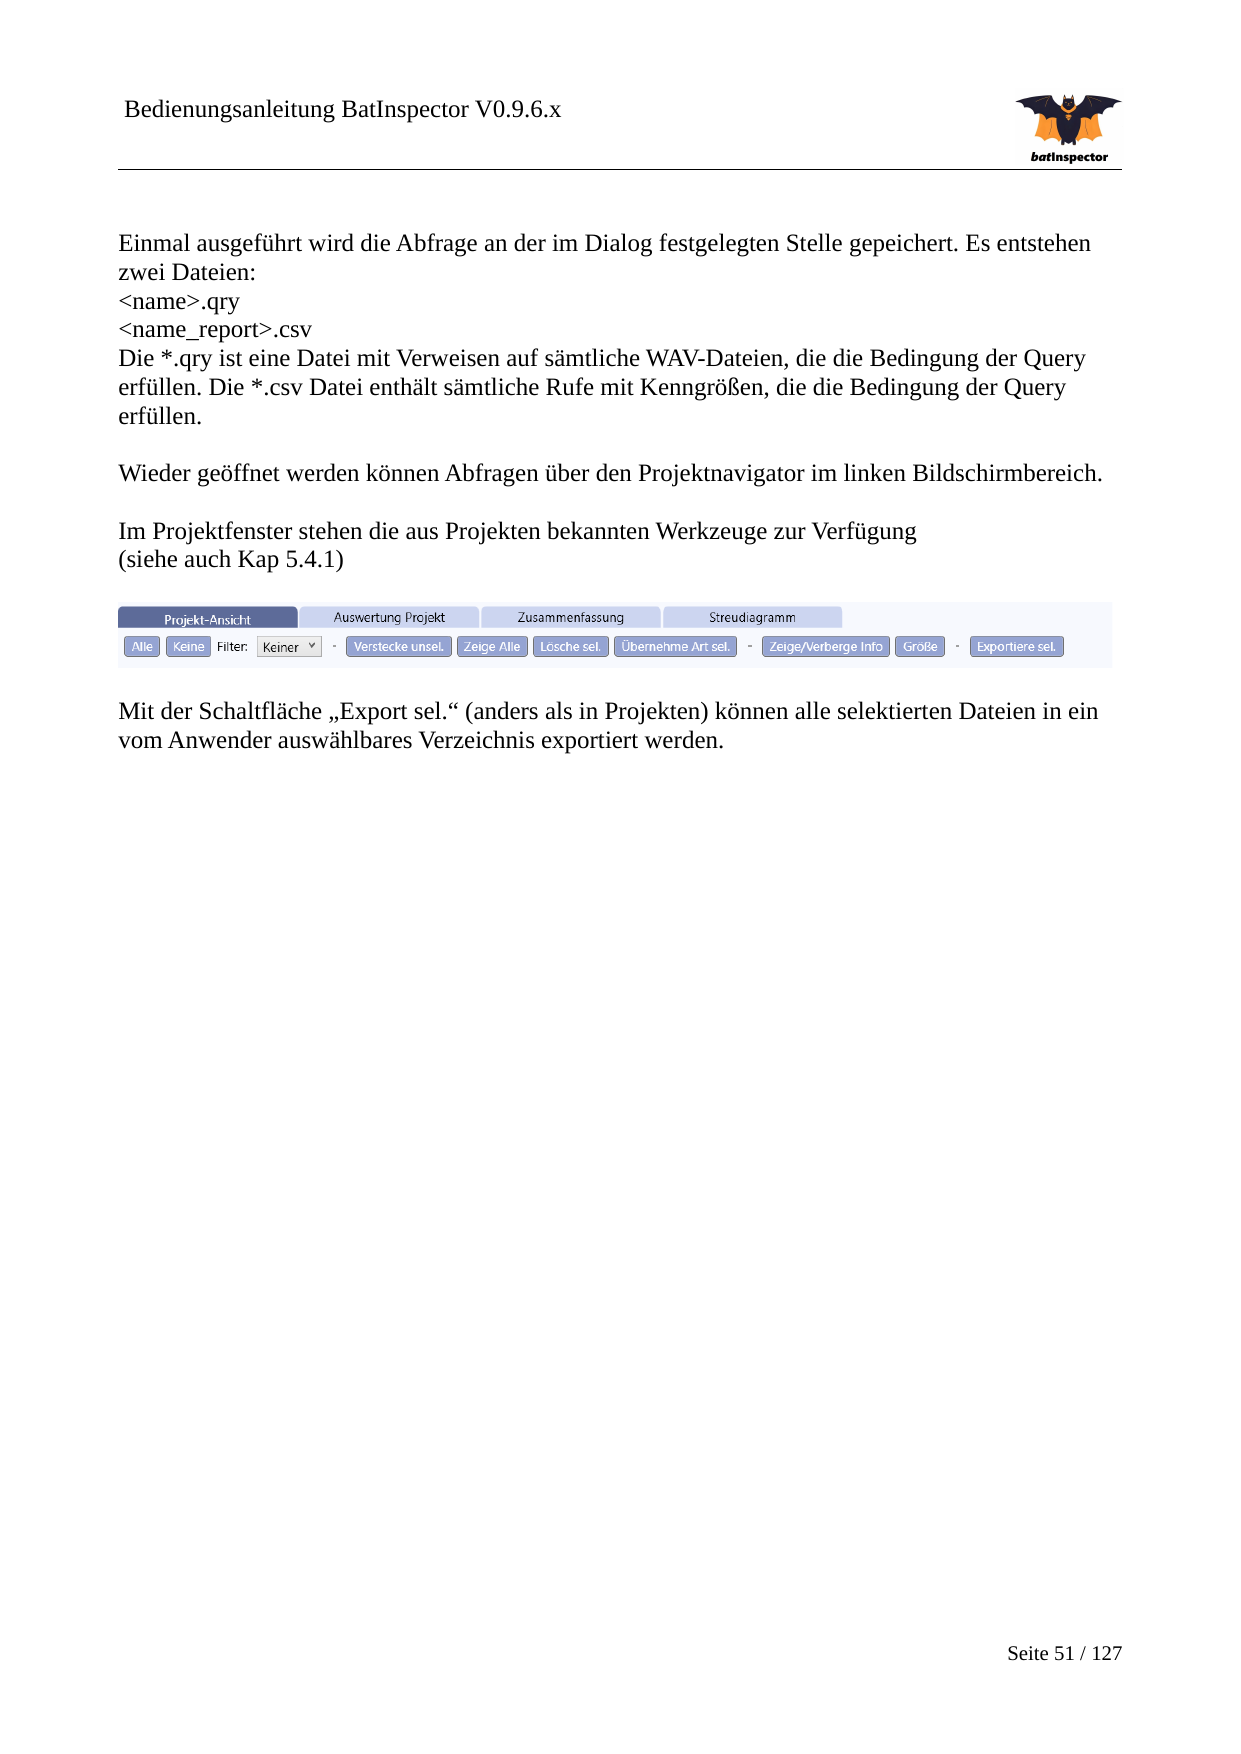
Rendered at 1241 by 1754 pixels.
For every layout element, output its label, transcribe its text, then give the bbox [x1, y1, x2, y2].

picture [1015, 88, 1125, 165]
picture [118, 602, 1113, 668]
text Wieder geöffnet werden können Abfragen über den Projektnavigator im linken Bildschirmbereich. [118, 458, 1122, 487]
text Einmal ausgeführt wird die Abfrage an der im Dialog festgelegten Stelle gepeichert. Es entstehen zwei Dateien: <name>.qry <name_report>.csv [118, 228, 1122, 343]
text Im Projektfenster stehen die aus Projekten bekannten Werkzeuge zur Verfügung (siehe auch Kap 5.4.1) [118, 516, 1122, 573]
text Die *.qry ist eine Datei mit Verweisen auf sämtliche WAV-Dateien, die die Bedingung der Query erfüllen. Die *.csv Datei enthält sämtliche Rufe mit Kenngrößen, die die Bedingung der Query erfüllen. [118, 343, 1122, 429]
text Mit der Schaltfläche „Export sel.“ (anders als in Projekten) können alle selektierten Dateien in ein vom Anwender auswählbares Verzeichnis exportiert werden. [118, 696, 1122, 754]
